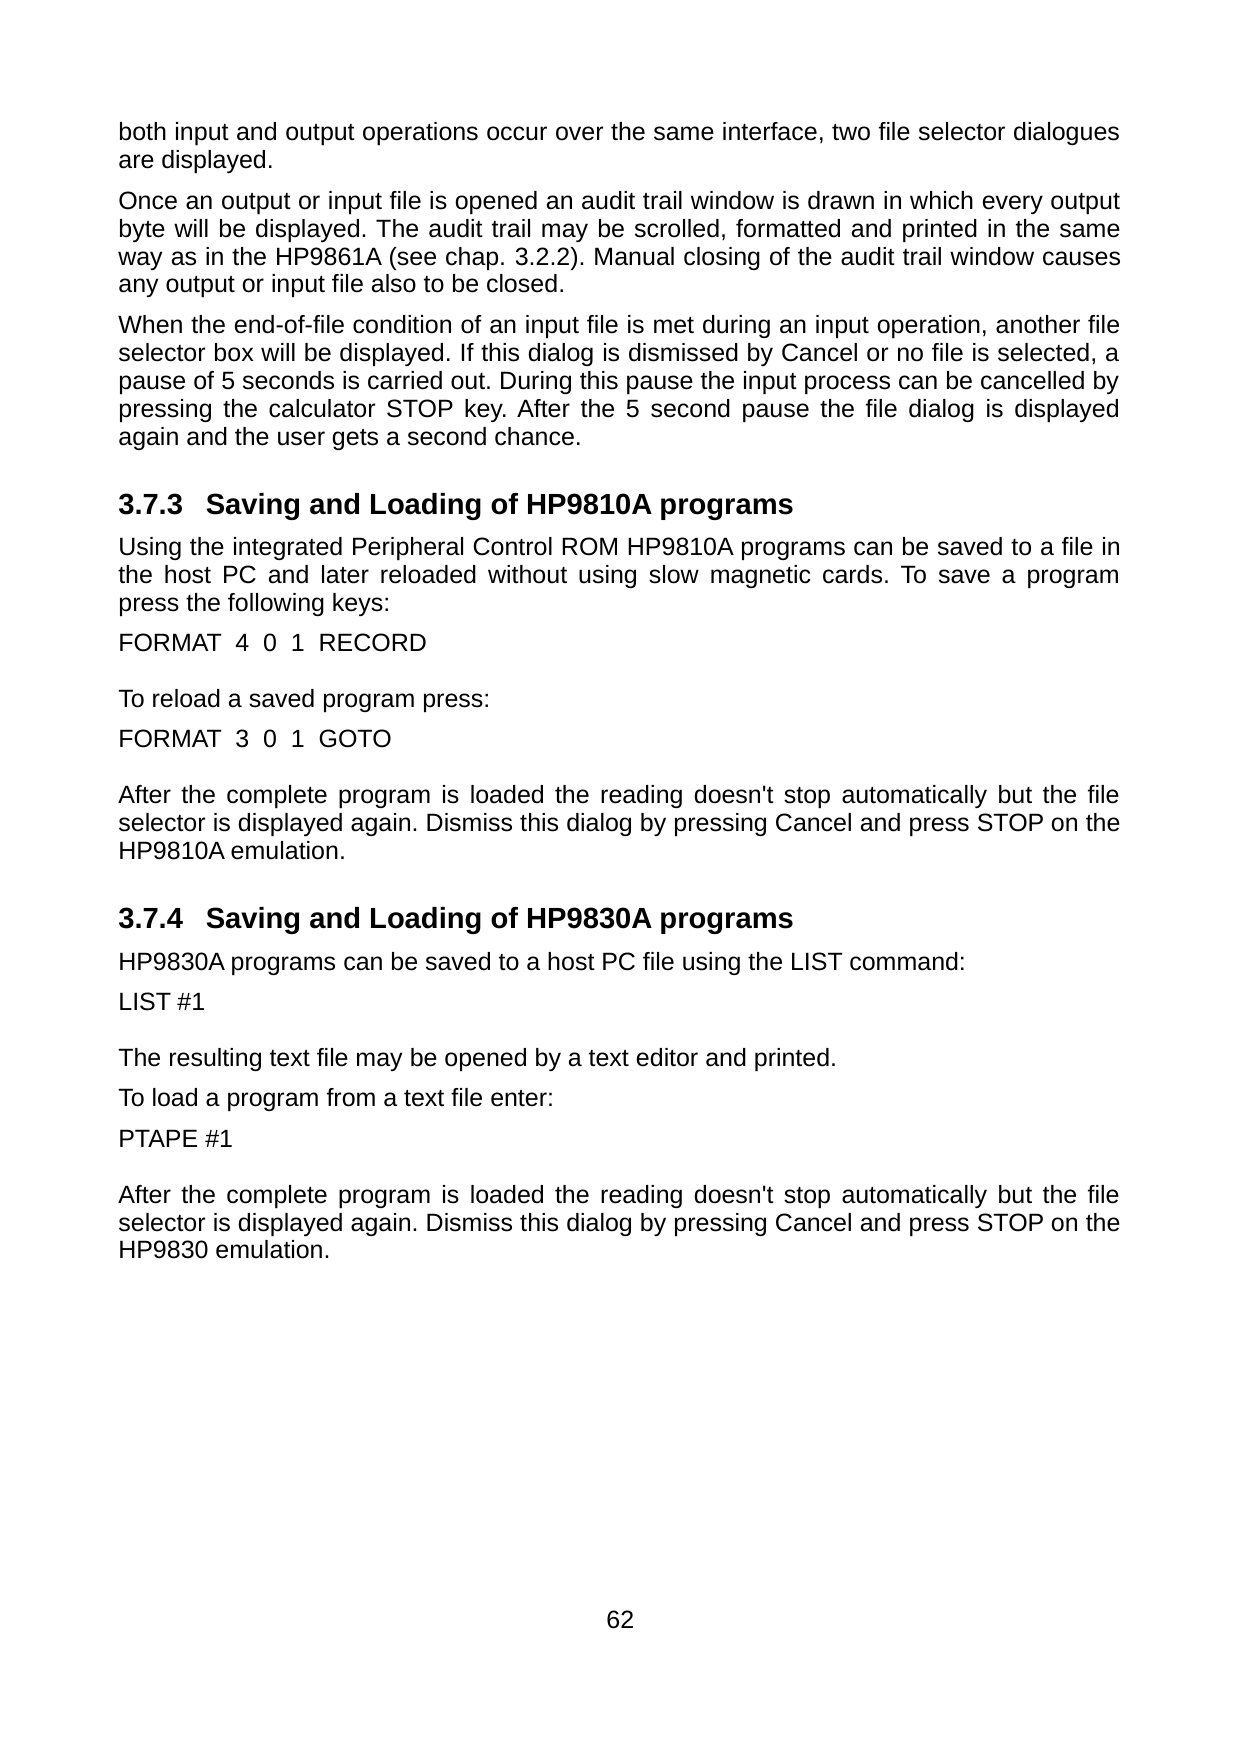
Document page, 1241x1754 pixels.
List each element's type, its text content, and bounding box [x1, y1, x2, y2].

text Using the integrated Peripheral Control ROM HP9810A programs can be saved to a file in the host PC and later reloaded without using slow magnetic cards. To save a program press the following keys: [118, 533, 1122, 617]
text To reload a saved program press: [118, 685, 1122, 713]
text When the end-of-file condition of an input file is met during an input operation, another file selector box will be displayed. If this dialog is dismissed by Cancel or no file is selected, a pause of 5 seconds is carried out. During this pause the input process can be cancelled by pressing the calculator STOP key. After the 5 second pause the file dialog is displayed again and the user gets a second chance. [118, 311, 1122, 450]
text FORMAT 3 0 1 GOTO [118, 725, 1122, 753]
text The resulting text file may be opened by a text editor and printed. [118, 1044, 1122, 1072]
text After the complete program is loaded the reading doesn't stop automatically but the file selector is displayed again. Dismiss this dialog by pressing Cancel and press STOP on the HP9810A emulation. [118, 781, 1122, 865]
text LIST #1 [118, 988, 1122, 1016]
text FORMAT 4 0 1 RECORD [118, 629, 1122, 657]
text Once an output or input file is opened an audit trail window is drawn in which every output byte will be displayed. The audit trail may be scrolled, formatted and printed in the same way as in the HP9861A (see chap. 3.2.2). Manual closing of the audit trail window causes any output or input file also to be closed. [118, 186, 1122, 298]
text After the complete program is loaded the reading doesn't stop automatically but the file selector is displayed again. Dismiss this dialog by pressing Cancel and press STOP on the HP9830 emulation. [118, 1180, 1122, 1264]
text To load a program from a text file enter: [118, 1084, 1122, 1112]
text PTAPE #1 [118, 1124, 1122, 1152]
subtitle Saving and Loading of HP9830A programs [118, 902, 1122, 935]
text HP9830A programs can be saved to a host PC file using the LIST command: [118, 947, 1122, 975]
subtitle Saving and Loading of HP9810A programs [118, 488, 1122, 520]
text both input and output operations occur over the same interface, two file selector dialogues are displayed. [118, 118, 1122, 174]
